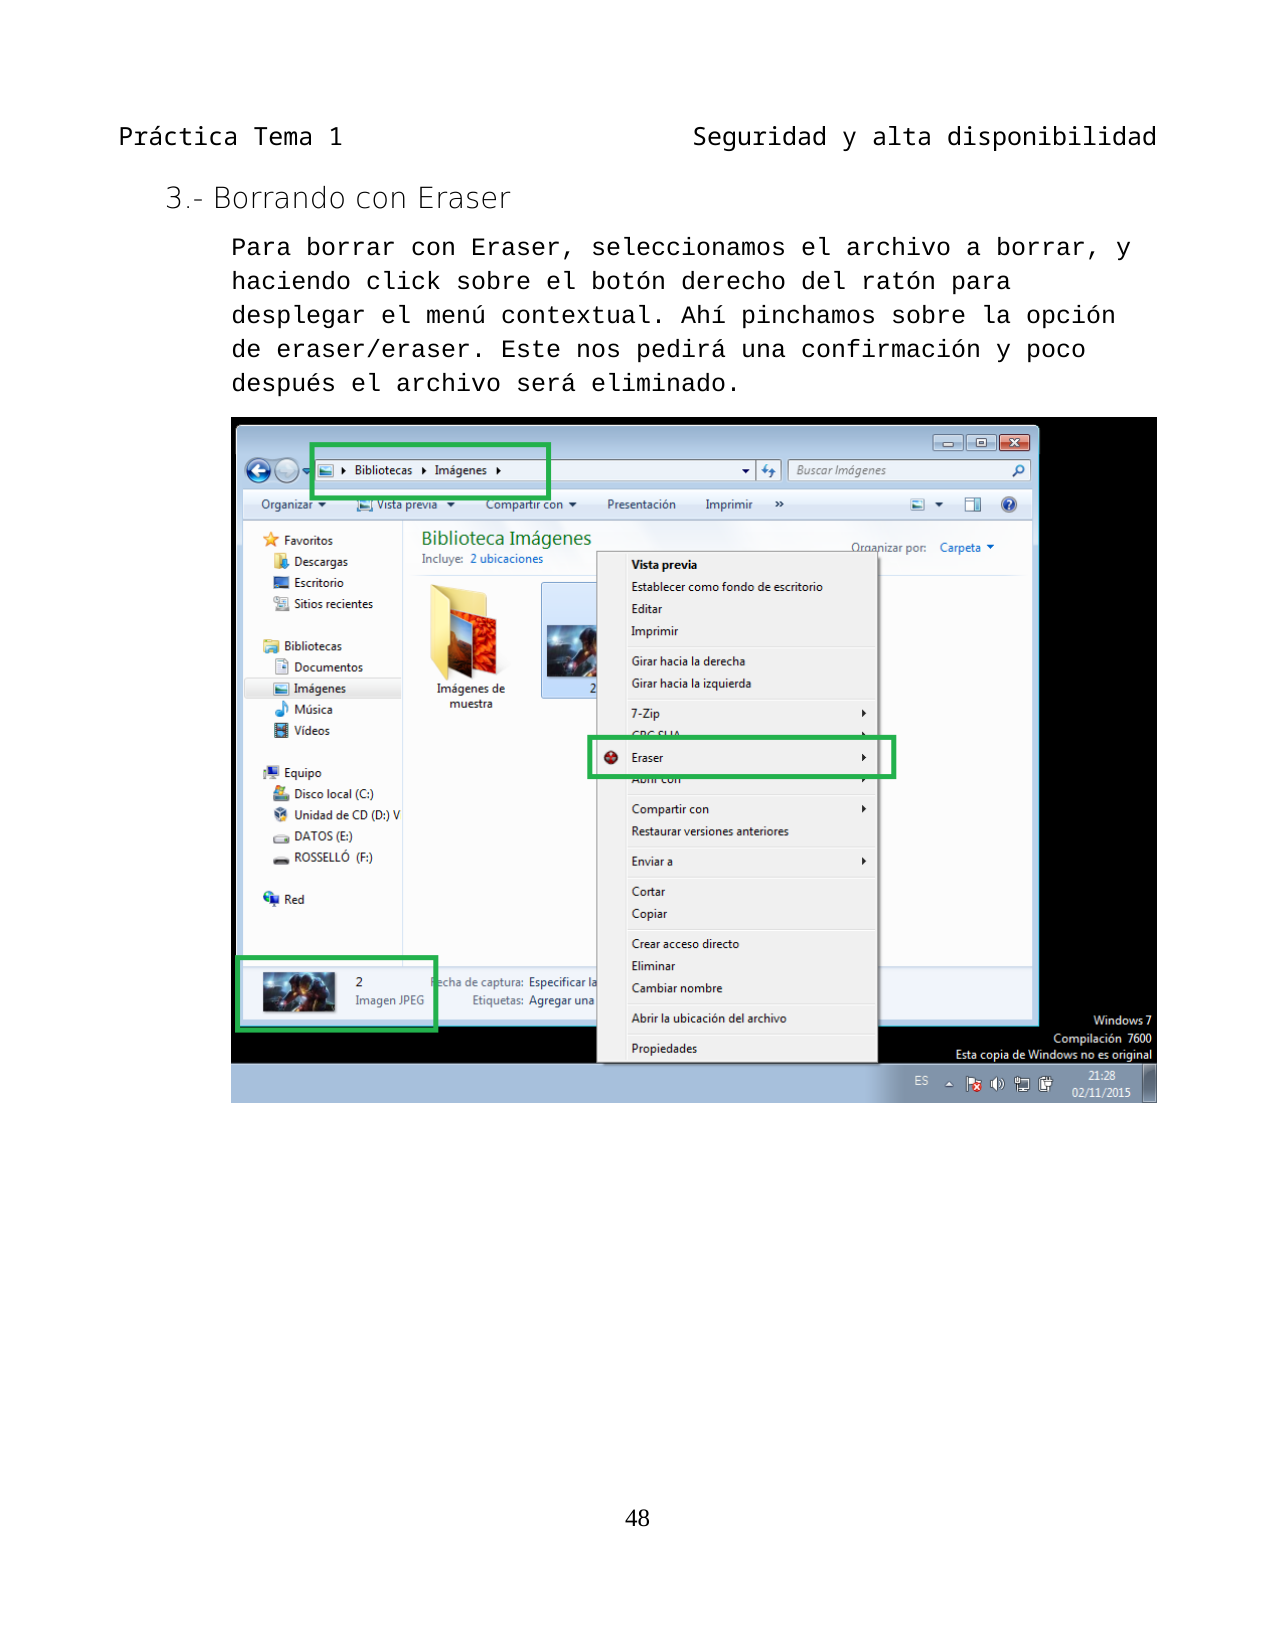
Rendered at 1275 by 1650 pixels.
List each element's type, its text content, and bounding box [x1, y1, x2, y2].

picture [231, 417, 1157, 1103]
text Para borrar con Eraser, seleccionamos el archivo a borrar, y haciendo click sobre el botón derecho del ratón para desplegar el menú contextual. Ahí pinchamos sobre la opción de eraser/eraser. Este nos pedirá una confirmación y poco después el archivo será eliminado. [231, 235, 1157, 399]
list Borrando con Eraser [156, 182, 1157, 216]
